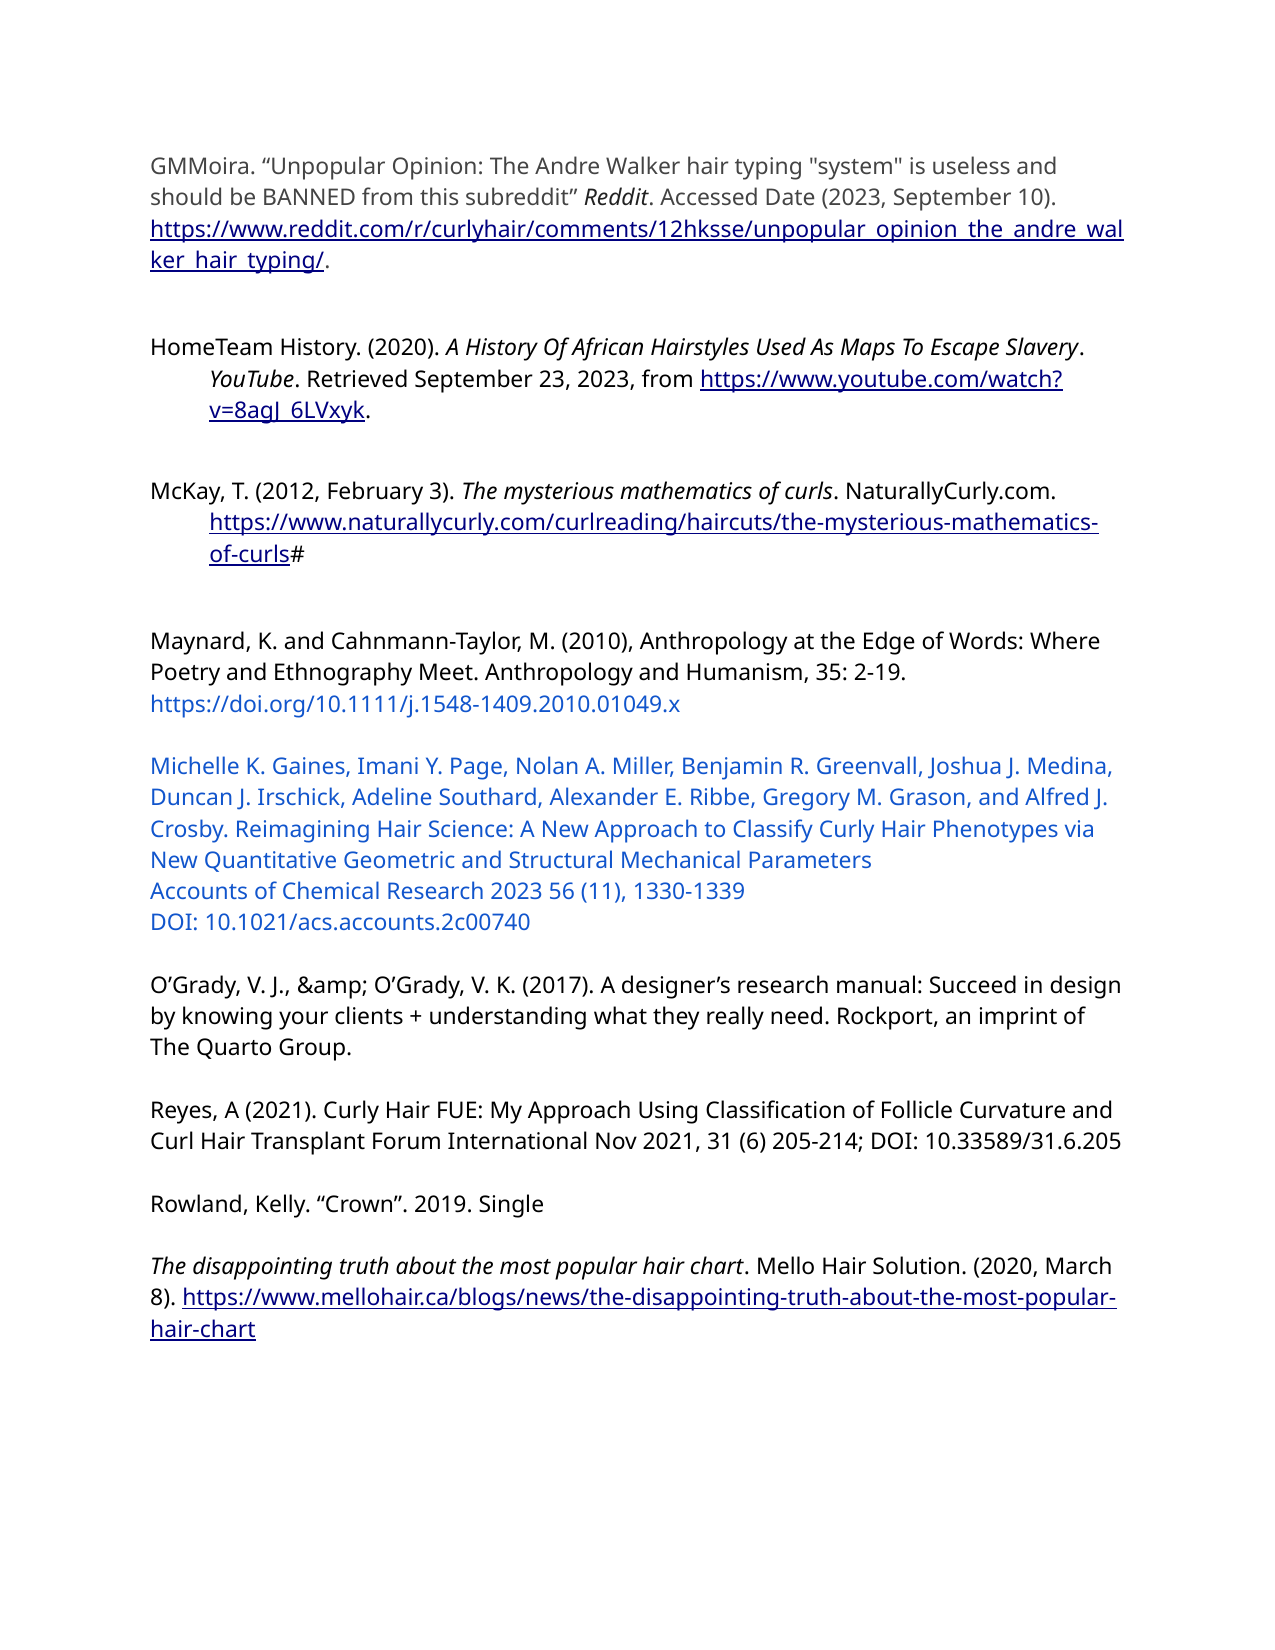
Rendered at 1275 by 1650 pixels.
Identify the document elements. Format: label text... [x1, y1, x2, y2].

text The disappointing truth about the most popular hair chart. Mello Hair Solution. (2020, March 8). https://www.mellohair.ca/blogs/news/the-disappointing-truth-about-the-most-popular-hair-chart [150, 1250, 1125, 1344]
text HomeTeam History. (2020). A History Of African Hairstyles Used As Maps To Escape Slavery. YouTube. Retrieved September 23, 2023, from https://www.youtube.com/watch?v=8agJ_6LVxyk. [150, 331, 1125, 425]
text Michelle K. Gaines, Imani Y. Page, Nolan A. Miller, Benjamin R. Greenvall, Joshua J. Medina, Duncan J. Irschick, Adeline Southard, Alexander E. Ribbe, Gregory M. Grason, and Alfred J. Crosby. Reimagining Hair Science: A New Approach to Classify Curly Hair Phenotypes via New Quantitative Geometric and Structural Mechanical Parameters [150, 750, 1125, 875]
text McKay, T. (2012, February 3). The mysterious mathematics of curls. NaturallyCurly.com. https://www.naturallycurly.com/curlreading/haircuts/the-mysterious-mathematics-of-curls# [150, 475, 1125, 569]
text GMMoira. “Unpopular Opinion: The Andre Walker hair typing "system" is useless and should be BANNED from this subreddit” Reddit. Accessed Date (2023, September 10). https://www.reddit.com/r/curlyhair/comments/12hksse/unpopular_opinion_the_andre_walker_hair_typing/. [150, 150, 1125, 275]
text DOI: 10.1021/acs.accounts.2c00740 [150, 906, 1125, 937]
text Maynard, K. and Cahnmann-Taylor, M. (2010), Anthropology at the Edge of Words: Where Poetry and Ethnography Meet. Anthropology and Humanism, 35: 2-19. https://doi.org/10.1111/j.1548-1409.2010.01049.x [150, 625, 1125, 719]
text Reyes, A (2021). Curly Hair FUE: My Approach Using Classification of Follicle Curvature and Curl Hair Transplant Forum International Nov 2021, 31 (6) 205-214; DOI: 10.33589/31.6.205 [150, 1094, 1125, 1156]
text Rowland, Kelly. “Crown”. 2019. Single [150, 1187, 1125, 1219]
text Accounts of Chemical Research 2023 56 (11), 1330-1339 [150, 875, 1125, 906]
text O’Grady, V. J., &amp; O’Grady, V. K. (2017). A designer’s research manual: Succeed in design by knowing your clients + understanding what they really need. Rockport, an imprint of The Quarto Group. [150, 969, 1125, 1062]
